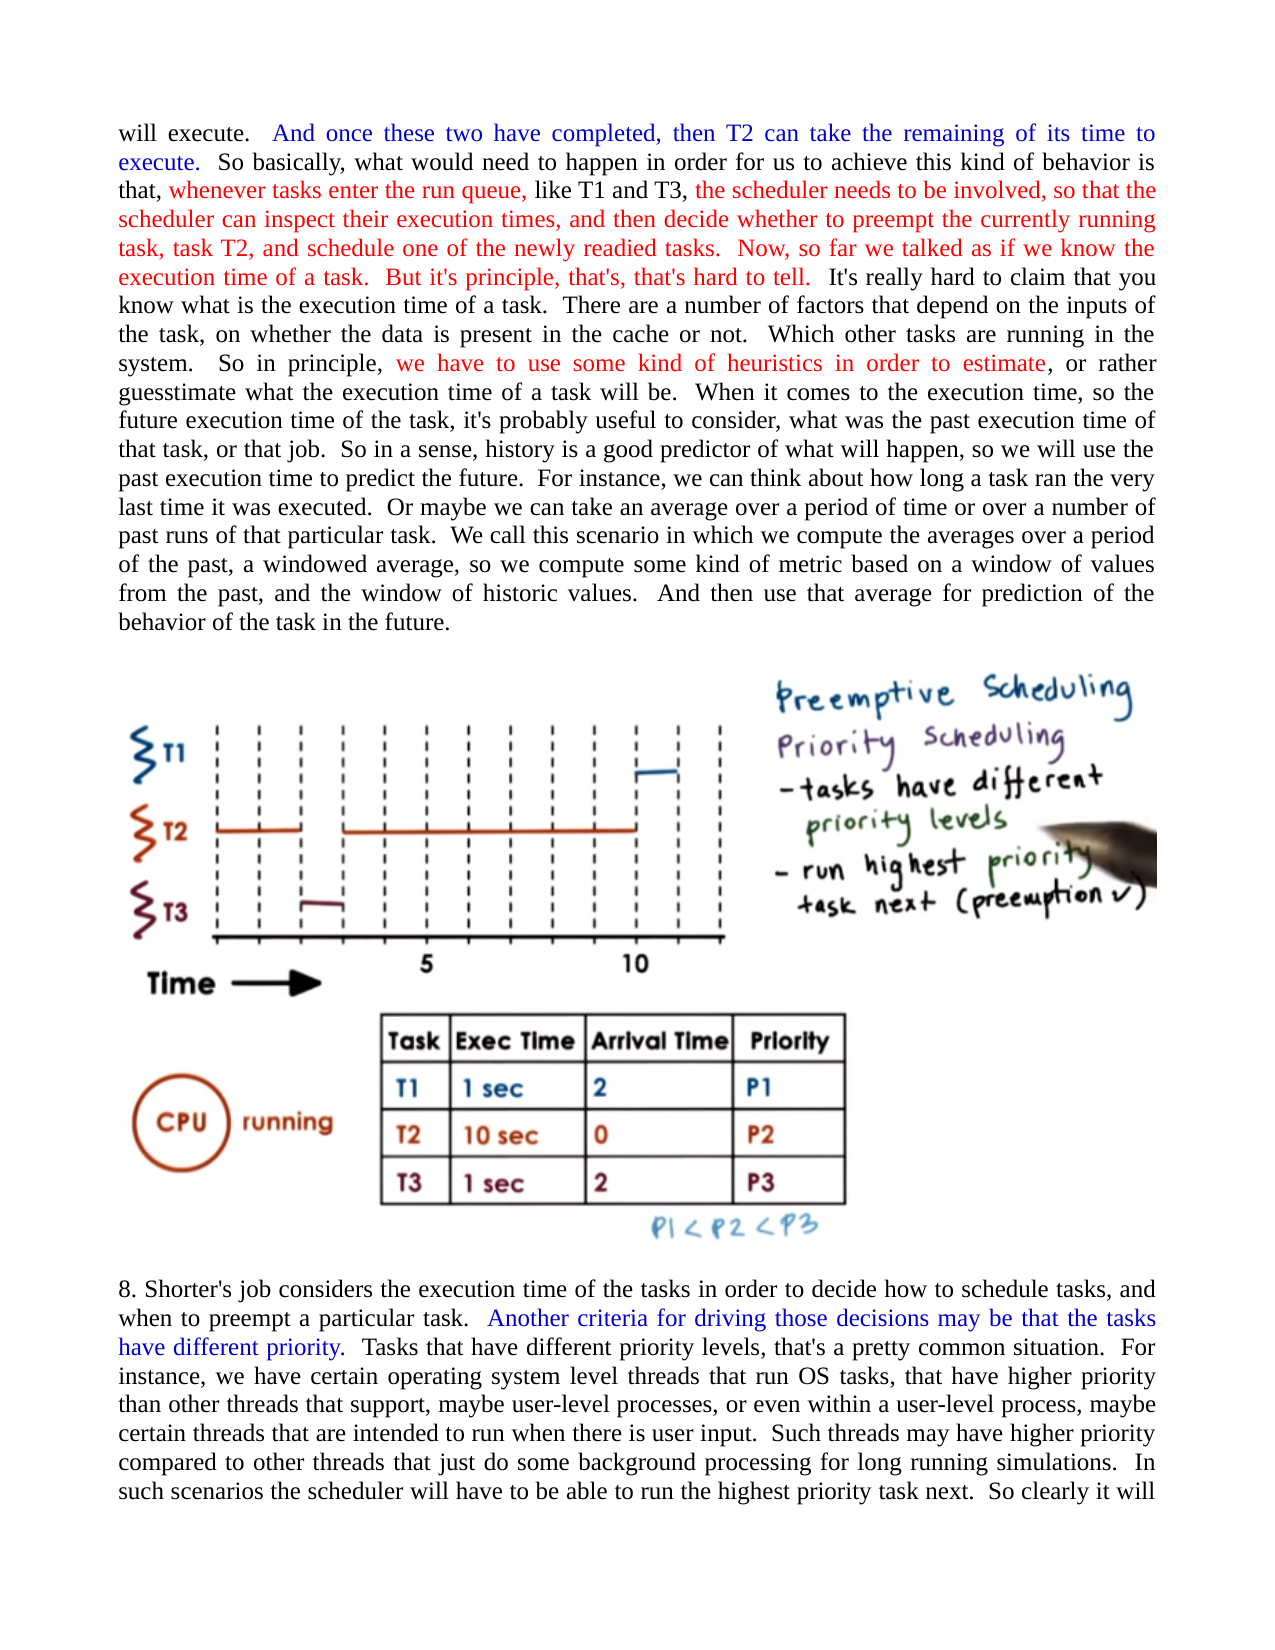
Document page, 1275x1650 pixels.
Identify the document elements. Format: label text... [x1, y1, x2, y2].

text will execute. And once these two have completed, then T2 can take the remaining of its time to execute. So basically, what would need to happen in order for us to achieve this kind of behavior is that, whenever tasks enter the run queue, like T1 and T3, the scheduler needs to be involved, so that the scheduler can inspect their execution times, and then decide whether to preempt the currently running task, task T2, and schedule one of the newly readied tasks. Now, so far we talked as if we know the execution time of a task. But it's principle, that's, that's hard to tell. It's really hard to claim that you know what is the execution time of a task. There are a number of factors that depend on the inputs of the task, on whether the data is present in the cache or not. Which other tasks are running in the system. So in principle, we have to use some kind of heuristics in order to estimate, or rather guesstimate what the execution time of a task will be. When it comes to the execution time, so the future execution time of the task, it's probably useful to consider, what was the past execution time of that task, or that job. So in a sense, history is a good predictor of what will happen, so we will use the past execution time to predict the future. For instance, we can think about how long a task ran the very last time it was executed. Or maybe we can take an average over a period of time or over a number of past runs of that particular task. We call this scenario in which we compute the averages over a period of the past, a windowed average, so we compute some kind of metric based on a window of values from the past, and the window of historic values. And then use that average for prediction of the behavior of the task in the future. [118, 118, 1157, 636]
picture [118, 664, 1157, 1246]
text 8. Shorter's job considers the execution time of the tasks in order to decide how to schedule tasks, and when to preempt a particular task. Another criteria for driving those decisions may be that the tasks have different priority. Tasks that have different priority levels, that's a pretty common situation. For instance, we have certain operating system level threads that run OS tasks, that have higher priority than other threads that support, maybe user-level processes, or even within a user-level process, maybe certain threads that are intended to run when there is user input. Such threads may have higher priority compared to other threads that just do some background processing for long running simulations. In such scenarios the scheduler will have to be able to run the highest priority task next. So clearly it will [118, 1274, 1157, 1504]
